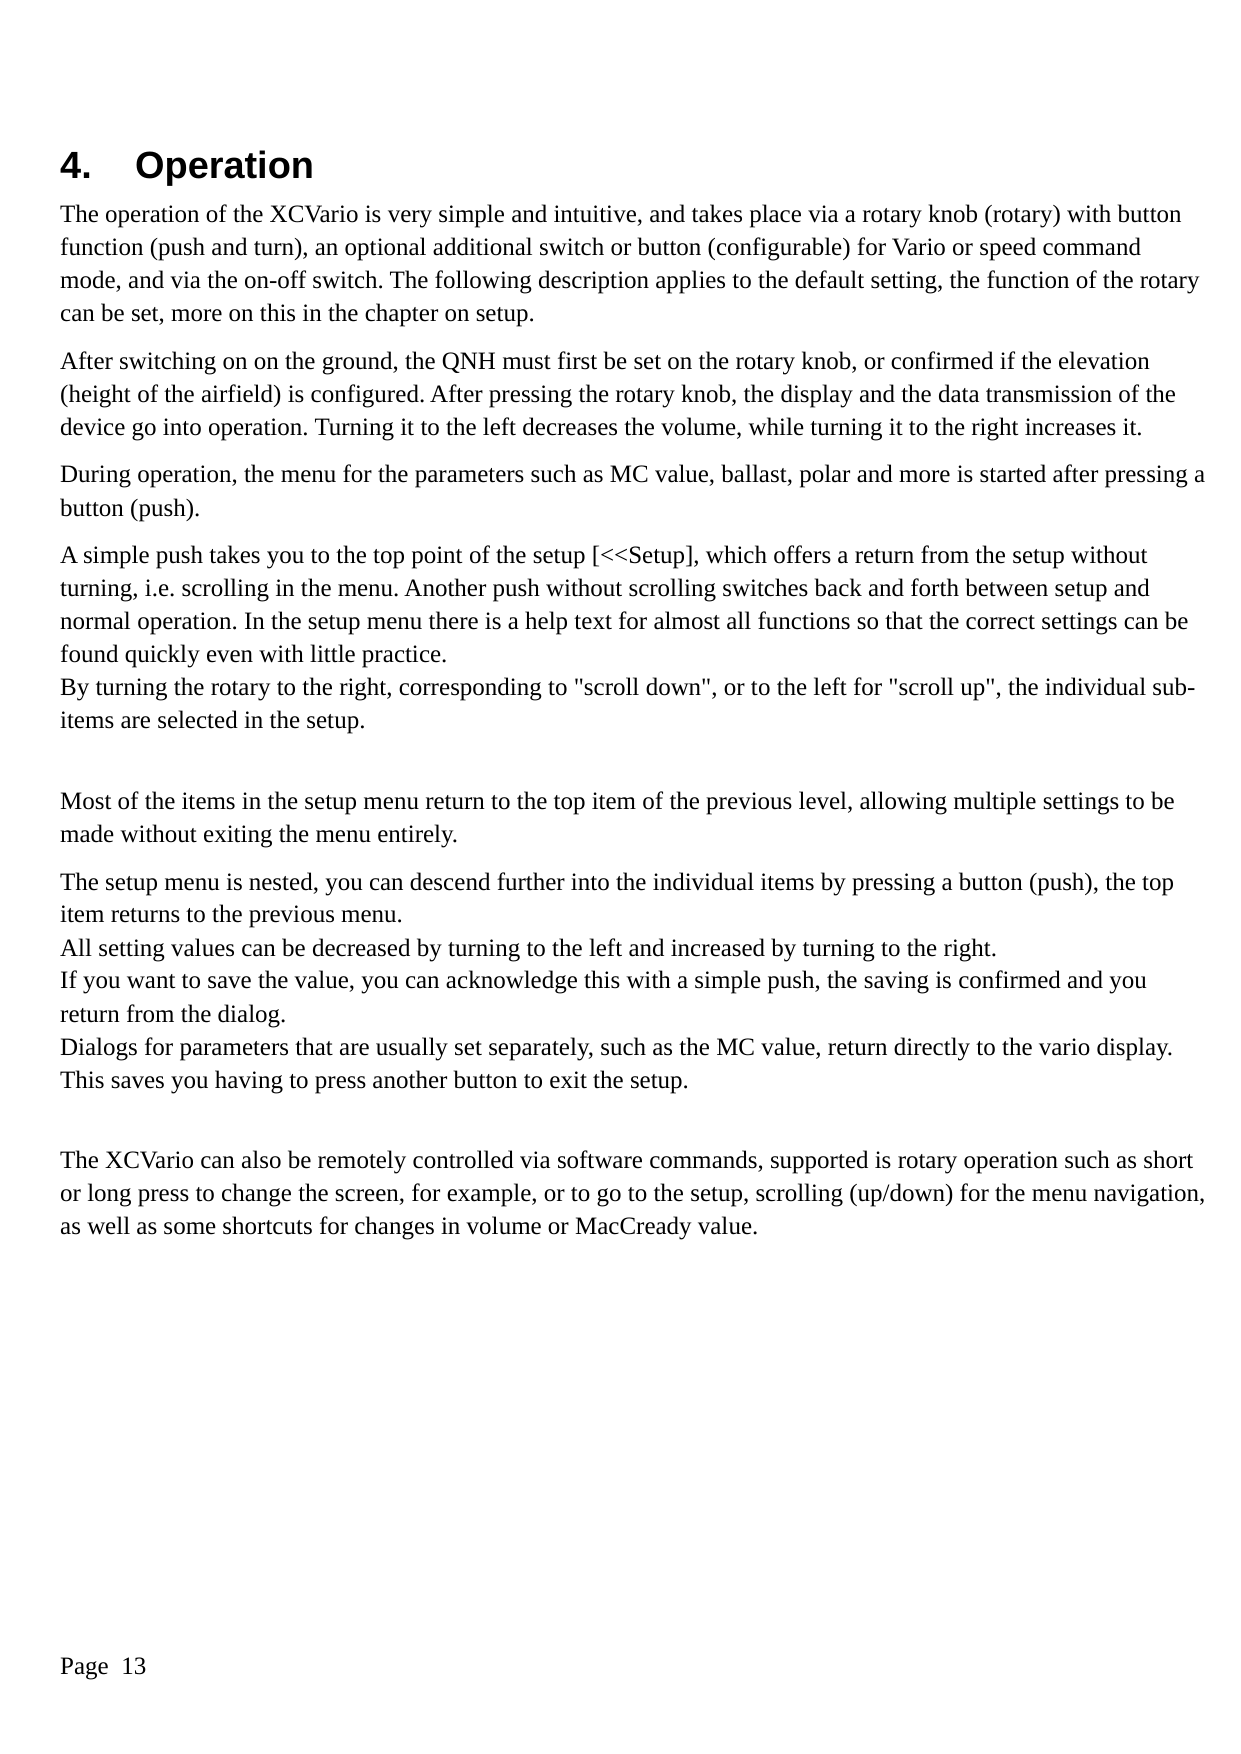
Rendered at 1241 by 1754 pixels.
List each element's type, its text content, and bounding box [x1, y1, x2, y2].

text Most of the items in the setup menu return to the top item of the previous level, allowing multiple settings to be made without exiting the menu entirely. [60, 753, 1207, 848]
text The setup menu is nested, you can descend further into the individual items by pressing a button (push), the top item returns to the previous menu. All setting values can be decreased by turning to the left and increased by turning to the right. If you want to save the value, you can acknowledge this with a simple push, the saving is confirmed and you return from the dialog. Dialogs for parameters that are usually set separately, such as the MC value, return directly to the vario display. This saves you having to press another button to exit the setup. [60, 867, 1207, 1093]
text A simple push takes you to the top point of the setup [<<Setup], which offers a return from the setup without turning, i.e. scrolling in the menu. Another push without scrolling switches back and forth between setup and normal operation. In the setup menu there is a help text for almost all functions so that the correct settings can be found quickly even with little practice. By turning the rotary to the right, corresponding to "scroll down", or to the left for "scroll up", the individual sub-items are selected in the setup. [60, 540, 1207, 734]
text The operation of the XCVario is very simple and intuitive, and takes place via a rotary knob (rotary) with button function (push and turn), an optional additional switch or button (configurable) for Vario or speed command mode, and via the on-off switch. The following description applies to the default setting, the function of the rotary can be set, more on this in the chapter on setup. [60, 199, 1207, 327]
text The XCVario can also be remotely controlled via software commands, supported is rotary operation such as short or long press to change the screen, for example, or to go to the setup, scrolling (up/down) for the menu navigation, as well as some shortcuts for changes in volume or MacCready value. [60, 1112, 1207, 1240]
text During operation, the menu for the parameters such as MC value, ballast, polar and more is started after pressing a button (push). [60, 459, 1207, 521]
subtitle Operation [60, 143, 1207, 187]
text After switching on on the ground, the QNH must first be set on the rotary knob, or confirmed if the elevation (height of the airfield) is configured. After pressing the rotary knob, the display and the data transmission of the device go into operation. Turning it to the left decreases the volume, while turning it to the right increases it. [60, 346, 1207, 441]
